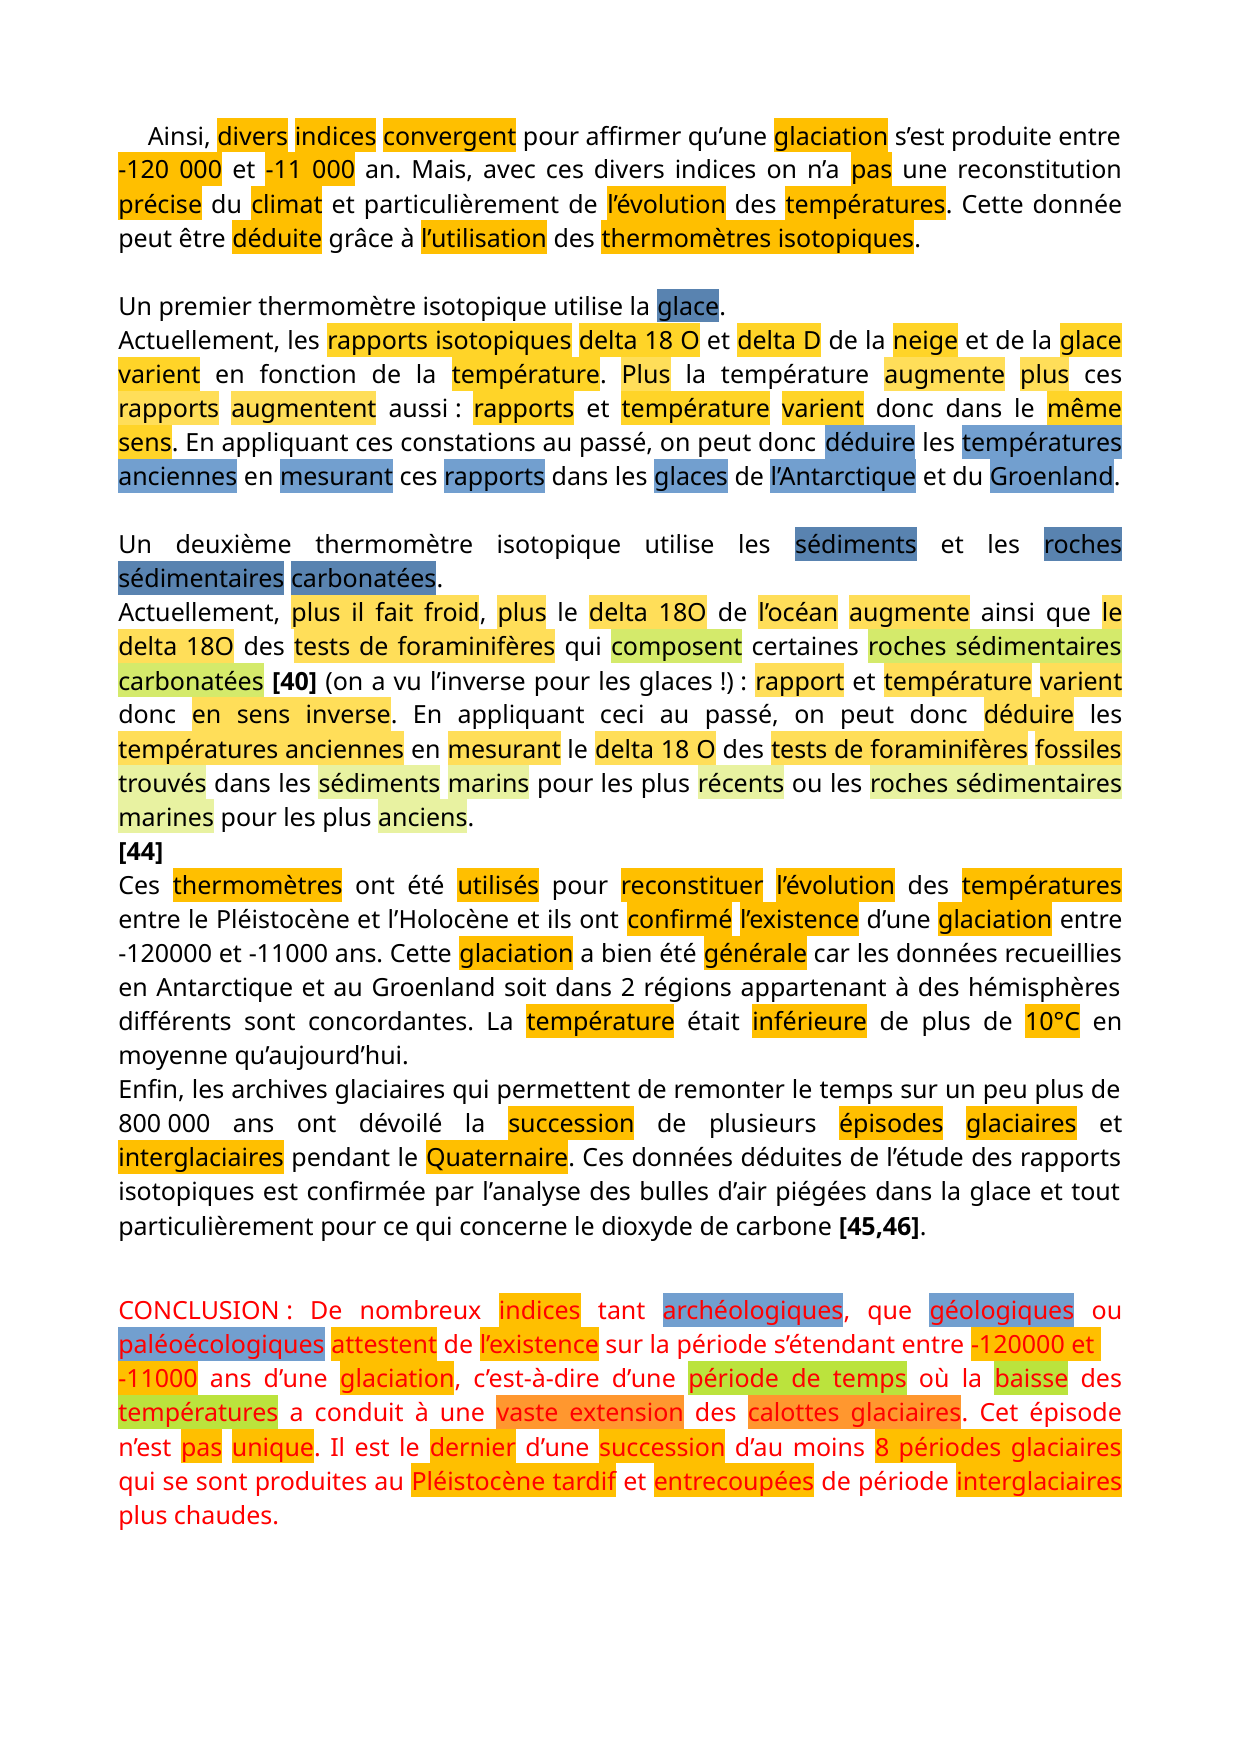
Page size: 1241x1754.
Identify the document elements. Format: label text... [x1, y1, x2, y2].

text Enfin, les archives glaciaires qui permettent de remonter le temps sur un peu plus de 800 000 ans ont dévoilé la succession de plusieurs épisodes glaciaires et interglaciaires pendant le Quaternaire. Ces données déduites de l’étude des rapports isotopiques est confirmée par l’analyse des bulles d’air piégées dans la glace et tout particulièrement pour ce qui concerne le dioxyde de carbone [45,46]. [118, 1072, 1122, 1242]
text -11000 ans d’une glaciation, c’est-à-dire d’une période de temps où la baisse des températures a conduit à une vaste extension des calottes glaciaires. Cet épisode n’est pas unique. Il est le dernier d’une succession d’au moins 8 périodes glaciaires qui se sont produites au Pléistocène tardif et entrecoupées de période interglaciaires plus chaudes. [118, 1361, 1122, 1531]
text Ces thermomètres ont été utilisés pour reconstituer l’évolution des températures entre le Pléistocène et l’Holocène et ils ont confirmé l’existence d’une glaciation entre -120000 et -11000 ans. Cette glaciation a bien été générale car les données recueillies en Antarctique et au Groenland soit dans 2 régions appartenant à des hémisphères différents sont concordantes. La température était inférieure de plus de 10°C en moyenne qu’aujourd’hui. [118, 867, 1122, 1072]
text Actuellement, les rapports isotopiques delta 18 O et delta D de la neige et de la glace varient en fonction de la température. Plus la température augmente plus ces rapports augmentent aussi : rapports et température varient donc dans le même sens. En appliquant ces constations au passé, on peut donc déduire les températures anciennes en mesurant ces rapports dans les glaces de l’Antarctique et du Groenland. [118, 322, 1122, 493]
text -120 000 et -11 000 an. Mais, avec ces divers indices on n’a pas une reconstitution précise du climat et particulièrement de l’évolution des températures. Cette donnée peut être déduite grâce à l’utilisation des thermomètres isotopiques. [118, 152, 1122, 254]
text CONCLUSION : De nombreux indices tant archéologiques, que géologiques ou paléoécologiques attestent de l’existence sur la période s’étendant entre -120000 et [118, 1293, 1122, 1361]
text Ainsi, divers indices convergent pour affirmer qu’une glaciation s’est produite entre [118, 118, 1122, 152]
text [44] [118, 833, 1122, 867]
text Actuellement, plus il fait froid, plus le delta 18O de l’océan augmente ainsi que le delta 18O des tests de foraminifères qui composent certaines roches sédimentaires carbonatées [40] (on a vu l’inverse pour les glaces !) : rapport et température varient donc en sens inverse. En appliquant ceci au passé, on peut donc déduire les températures anciennes en mesurant le delta 18 O des tests de foraminifères fossiles trouvés dans les sédiments marins pour les plus récents ou les roches sédimentaires marines pour les plus anciens. [118, 595, 1122, 833]
text Un deuxième thermomètre isotopique utilise les sédiments et les roches sédimentaires carbonatées. [118, 527, 1122, 595]
text Un premier thermomètre isotopique utilise la glace. [118, 288, 1122, 322]
